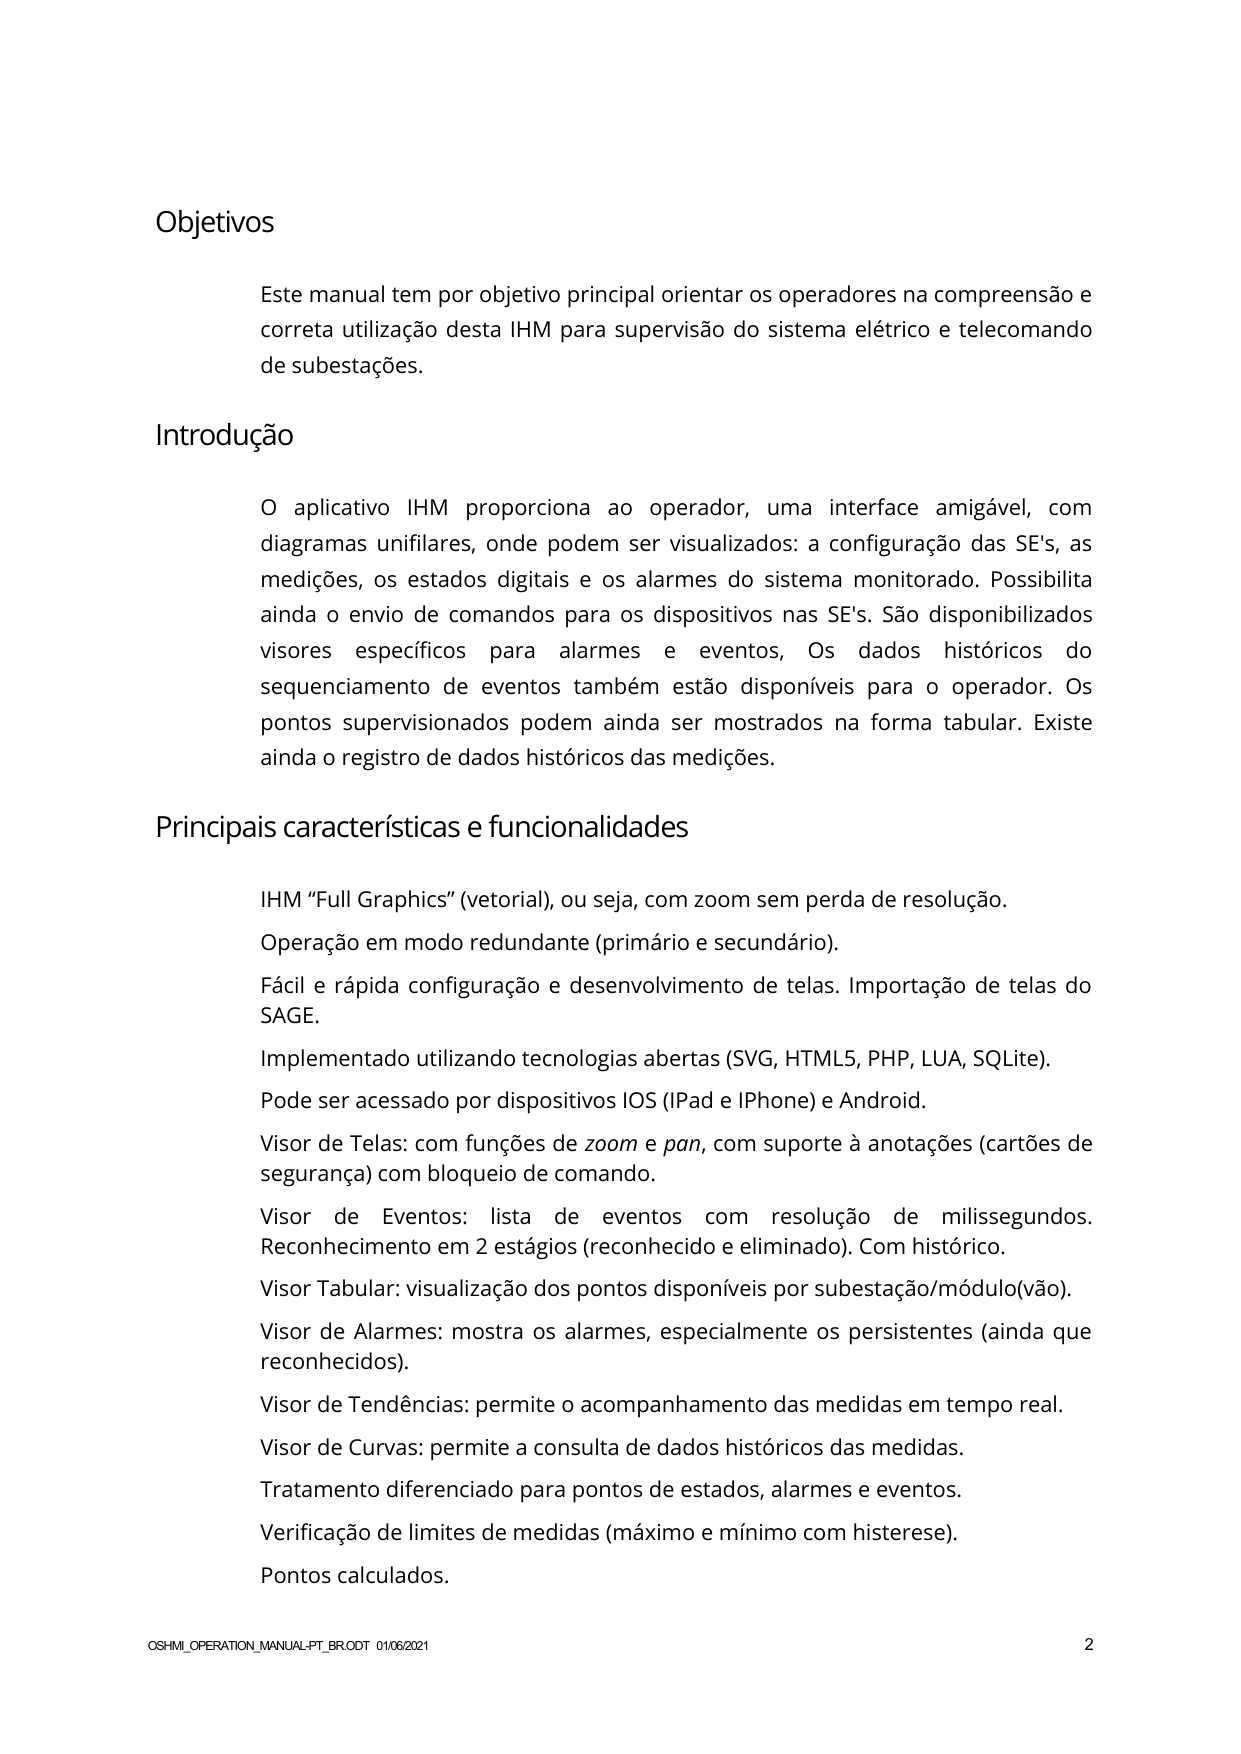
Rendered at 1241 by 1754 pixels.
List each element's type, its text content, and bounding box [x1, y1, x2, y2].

text Visor de Tendências: permite o acompanhamento das medidas em tempo real. [260, 1389, 1093, 1419]
text Visor de Curvas: permite a consulta de dados históricos das medidas. [260, 1432, 1093, 1461]
text Implementado utilizando tecnologias abertas (SVG, HTML5, PHP, LUA, SQLite). [260, 1043, 1093, 1072]
text Visor de Telas: com funções de zoom e pan, com suporte à anotações (cartões de segurança) com bloqueio de comando. [260, 1128, 1093, 1188]
text Operação em modo redundante (primário e secundário). [260, 927, 1093, 957]
text O aplicativo IHM proporciona ao operador, uma interface amigável, com diagramas unifilares, onde podem ser visualizados: a configuração das SE's, as medições, os estados digitais e os alarmes do sistema monitorado. Possibilita ainda o envio de comandos para os dispositivos nas SE's. São disponibilizados visores específicos para alarmes e eventos, Os dados históricos do sequenciamento de eventos também estão disponíveis para o operador. Os pontos supervisionados podem ainda ser mostrados na forma tabular. Existe ainda o registro de dados históricos das medições. [260, 492, 1093, 772]
subtitle Principais características e funcionalidades [149, 800, 1093, 866]
text IHM “Full Graphics” (vetorial), ou seja, com zoom sem perda de resolução. [260, 884, 1093, 914]
text Tratamento diferenciado para pontos de estados, alarmes e eventos. [260, 1474, 1093, 1504]
text Pode ser acessado por dispositivos IOS (IPad e IPhone) e Android. [260, 1085, 1093, 1115]
subtitle Introdução [149, 408, 1093, 473]
text Verificação de limites de medidas (máximo e mínimo com histerese). [260, 1517, 1093, 1547]
text Fácil e rápida configuração e desenvolvimento de telas. Importação de telas do SAGE. [260, 970, 1093, 1029]
subtitle Objetivos [149, 195, 1093, 260]
text Visor de Alarmes: mostra os alarmes, especialmente os persistentes (ainda que reconhecidos). [260, 1316, 1093, 1376]
text Este manual tem por objetivo principal orientar os operadores na compreensão e correta utilização desta IHM para supervisão do sistema elétrico e telecomando de subestações. [260, 279, 1093, 380]
text Visor de Eventos: lista de eventos com resolução de milissegundos. Reconhecimento em 2 estágios (reconhecido e eliminado). Com histórico. [260, 1201, 1093, 1260]
text Pontos calculados. [260, 1560, 1093, 1590]
text Visor Tabular: visualização dos pontos disponíveis por subestação/módulo(vão). [260, 1273, 1093, 1303]
